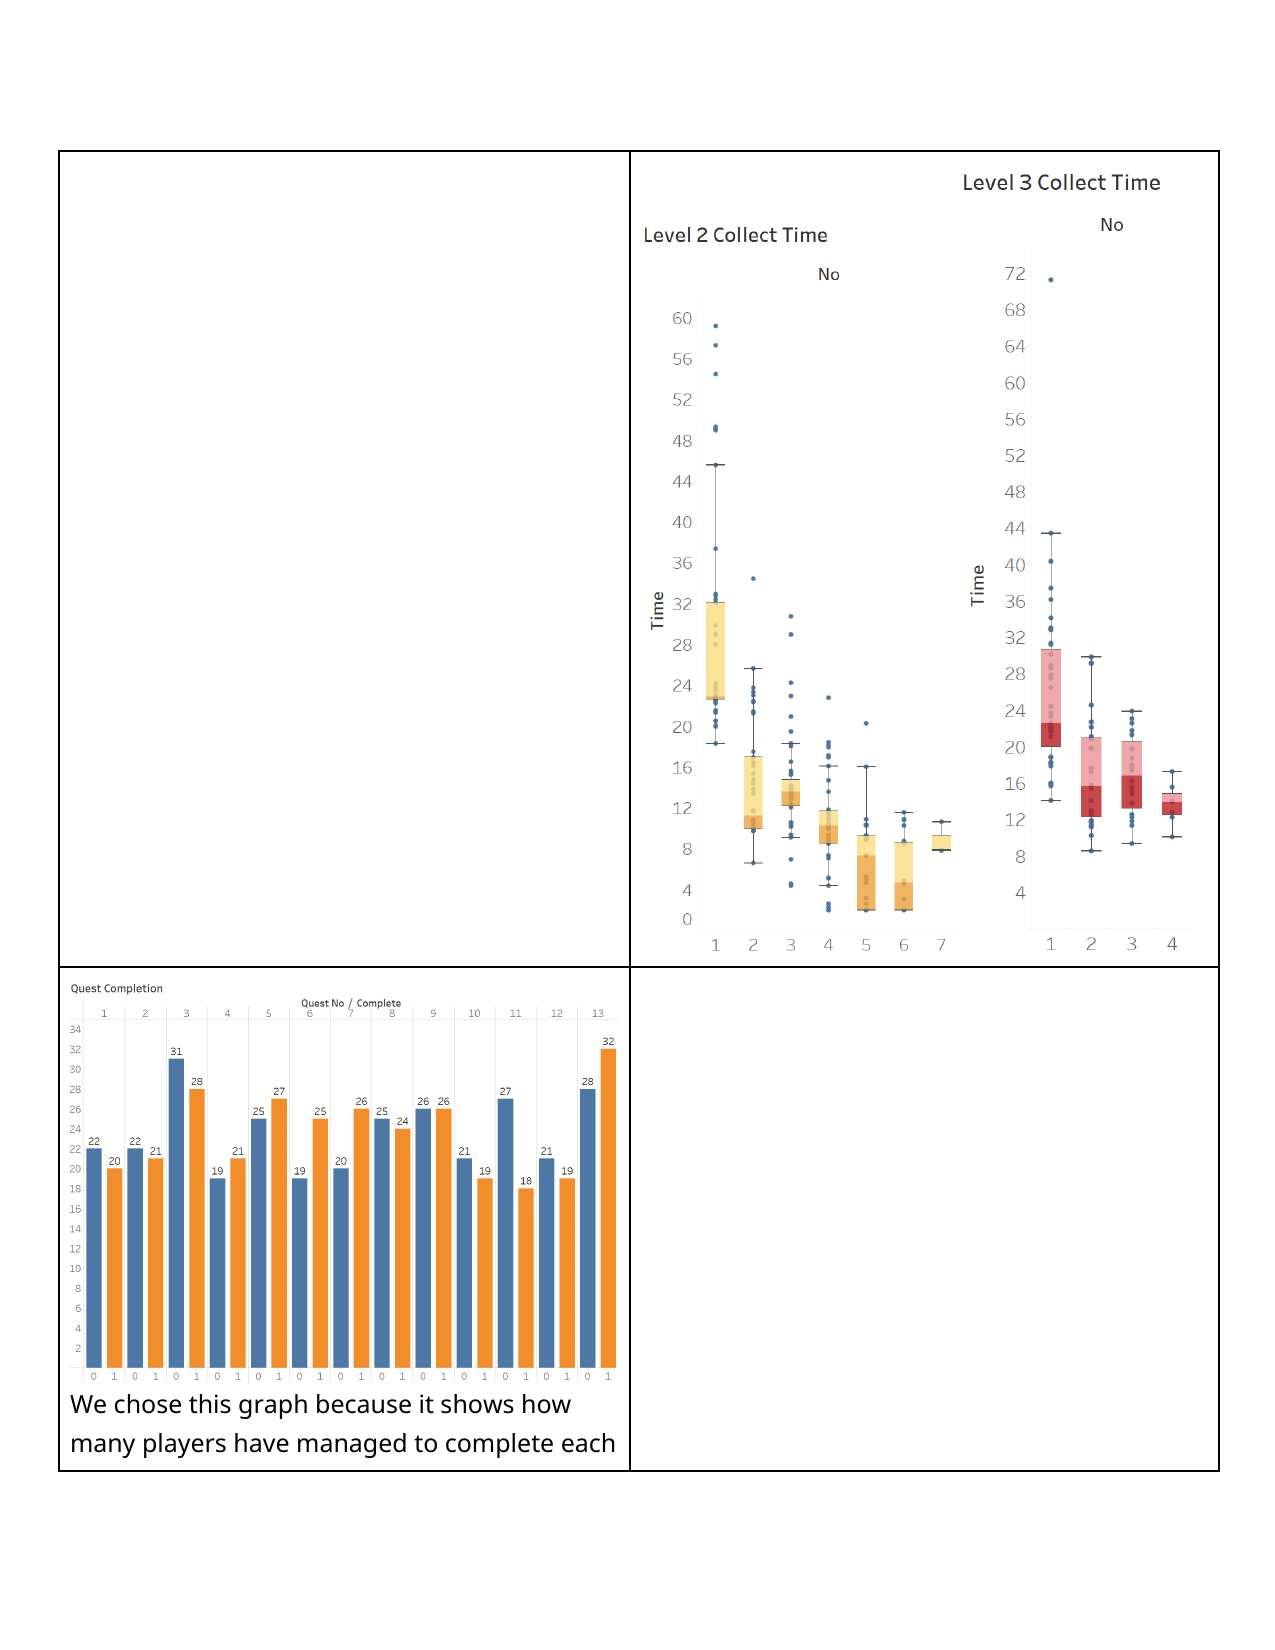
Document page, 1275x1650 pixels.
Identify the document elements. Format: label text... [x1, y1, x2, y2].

picture [69, 978, 619, 1383]
table_cell [631, 968, 1218, 1470]
picture [640, 162, 1192, 956]
table_cell [60, 152, 629, 966]
table_cell [631, 152, 1218, 966]
table_cell We chose this graph because it shows how many players have managed to complete each [60, 968, 629, 1470]
